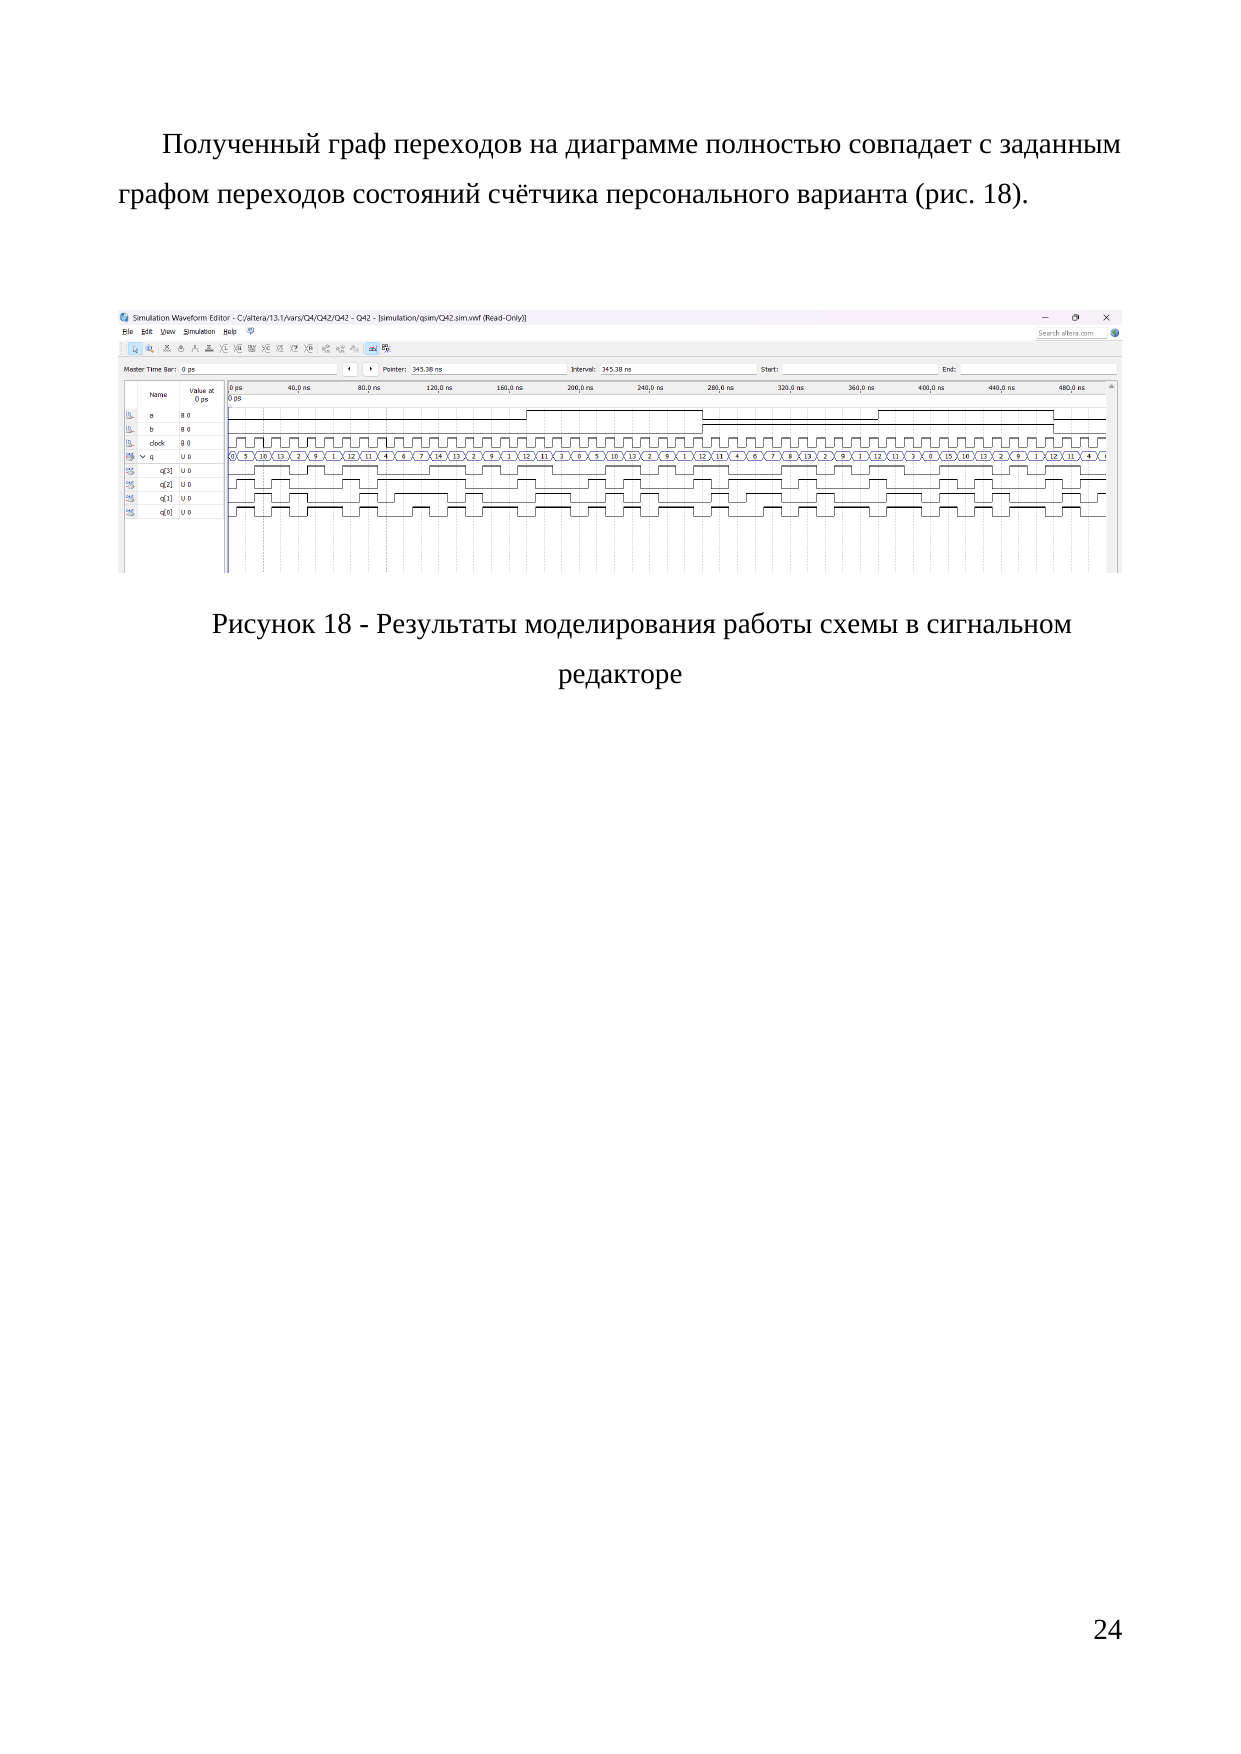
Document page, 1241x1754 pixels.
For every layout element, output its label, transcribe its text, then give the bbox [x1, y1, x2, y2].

picture [118, 310, 1123, 573]
text Рисунок 18 - Результаты моделирования работы схемы в сигнальном редакторе [118, 606, 1122, 689]
text Полученный граф переходов на диаграмме полностью совпадает с заданным графом переходов состояний счётчика персонального варианта (рис. 18). [118, 126, 1122, 210]
